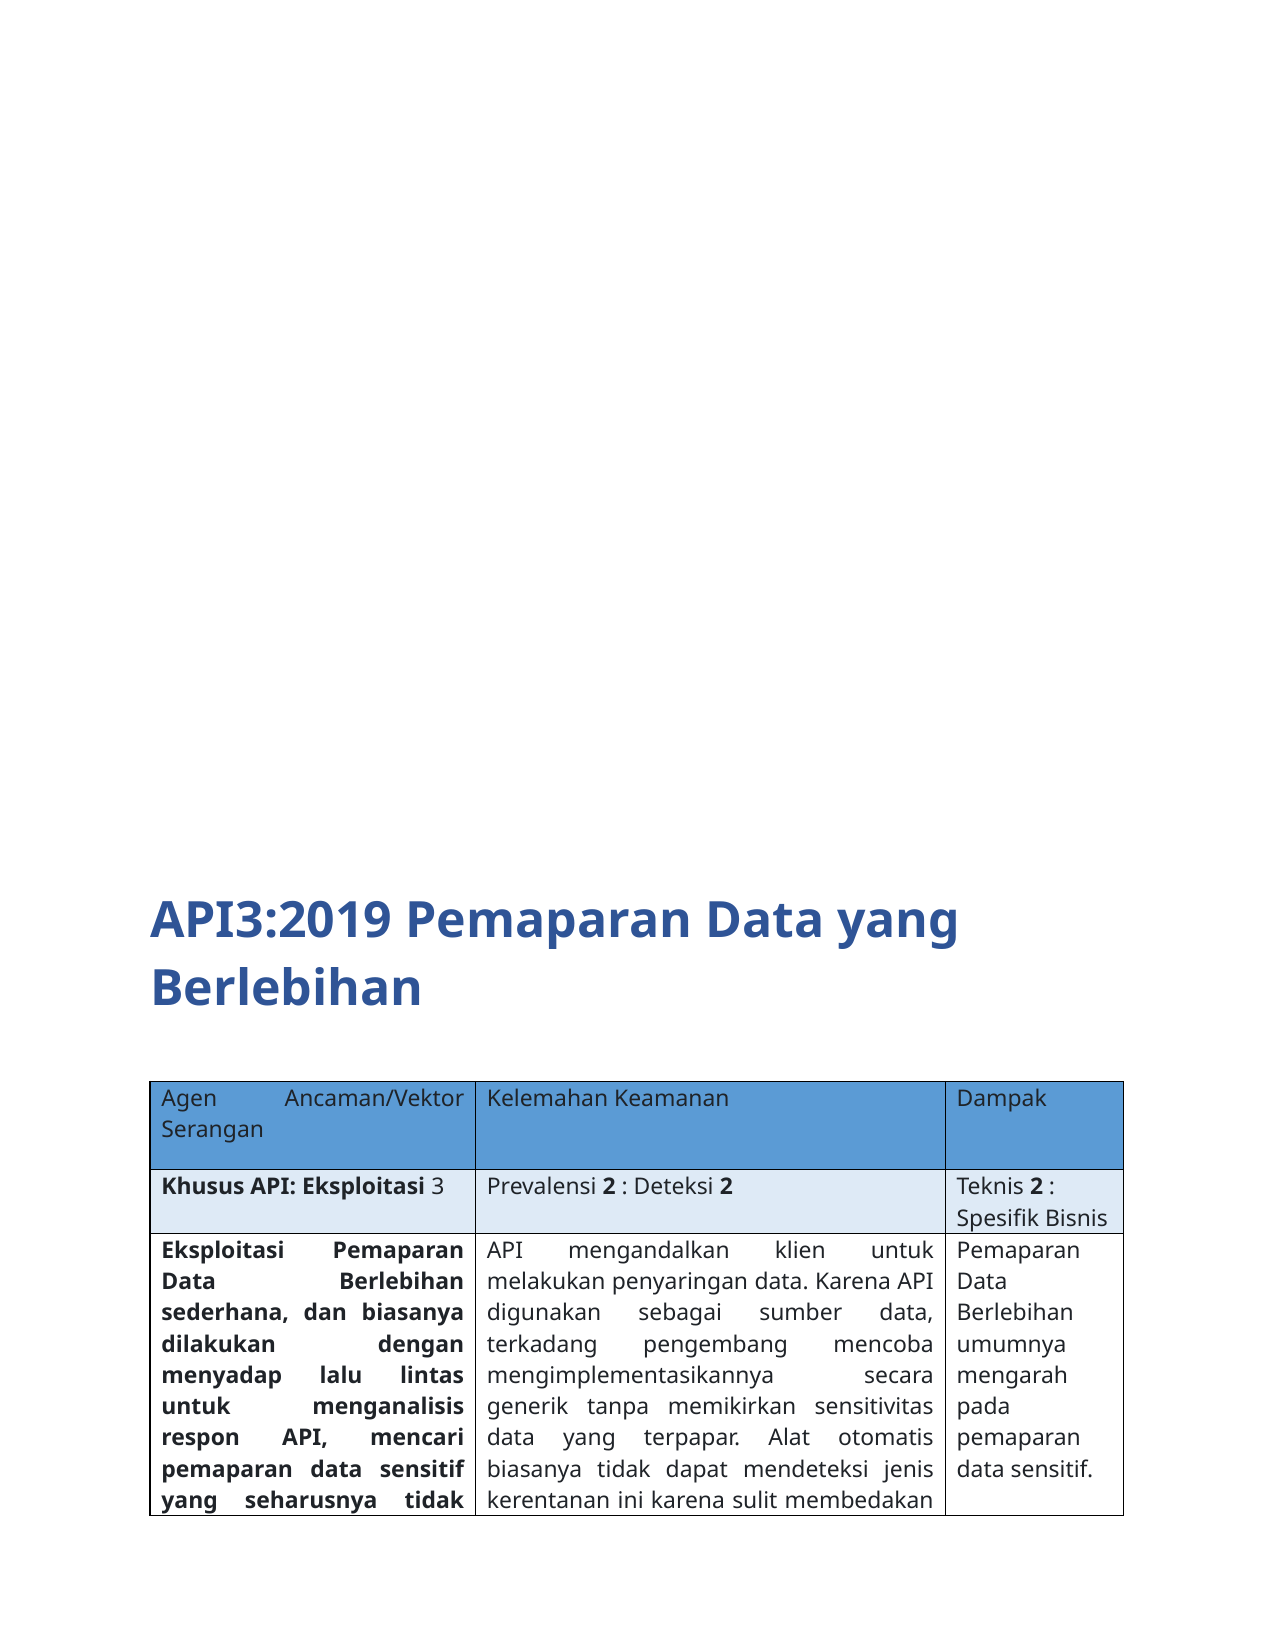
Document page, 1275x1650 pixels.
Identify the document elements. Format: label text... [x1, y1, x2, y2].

table_header Agen Ancaman/Vektor Serangan [151, 1082, 475, 1169]
table_header Dampak [946, 1082, 1123, 1169]
table_cell Pemaparan Data Berlebihan umumnya mengarah pada pemaparan data sensitif. [946, 1234, 1123, 1515]
table_cell API mengandalkan klien untuk melakukan penyaringan data. Karena API digunakan sebagai sumber data, terkadang pengembang mencoba mengimplementasikannya secara generik tanpa memikirkan sensitivitas data yang terpapar. Alat otomatis biasanya tidak dapat mendeteksi jenis kerentanan ini karena sulit membedakan [476, 1234, 945, 1515]
table_cell Khusus API: Eksploitasi 3 [151, 1170, 475, 1233]
subtitle API3:2019 Pemaparan Data yang Berlebihan [150, 884, 1125, 1020]
table_cell Teknis 2 : Spesifik Bisnis [946, 1170, 1123, 1233]
table_header Kelemahan Keamanan [476, 1082, 945, 1169]
table_cell Prevalensi 2 : Deteksi 2 [476, 1170, 945, 1233]
table_cell Eksploitasi Pemaparan Data Berlebihan sederhana, dan biasanya dilakukan dengan menyadap lalu lintas untuk menganalisis respon API, mencari pemaparan data sensitif yang seharusnya tidak [151, 1234, 475, 1515]
